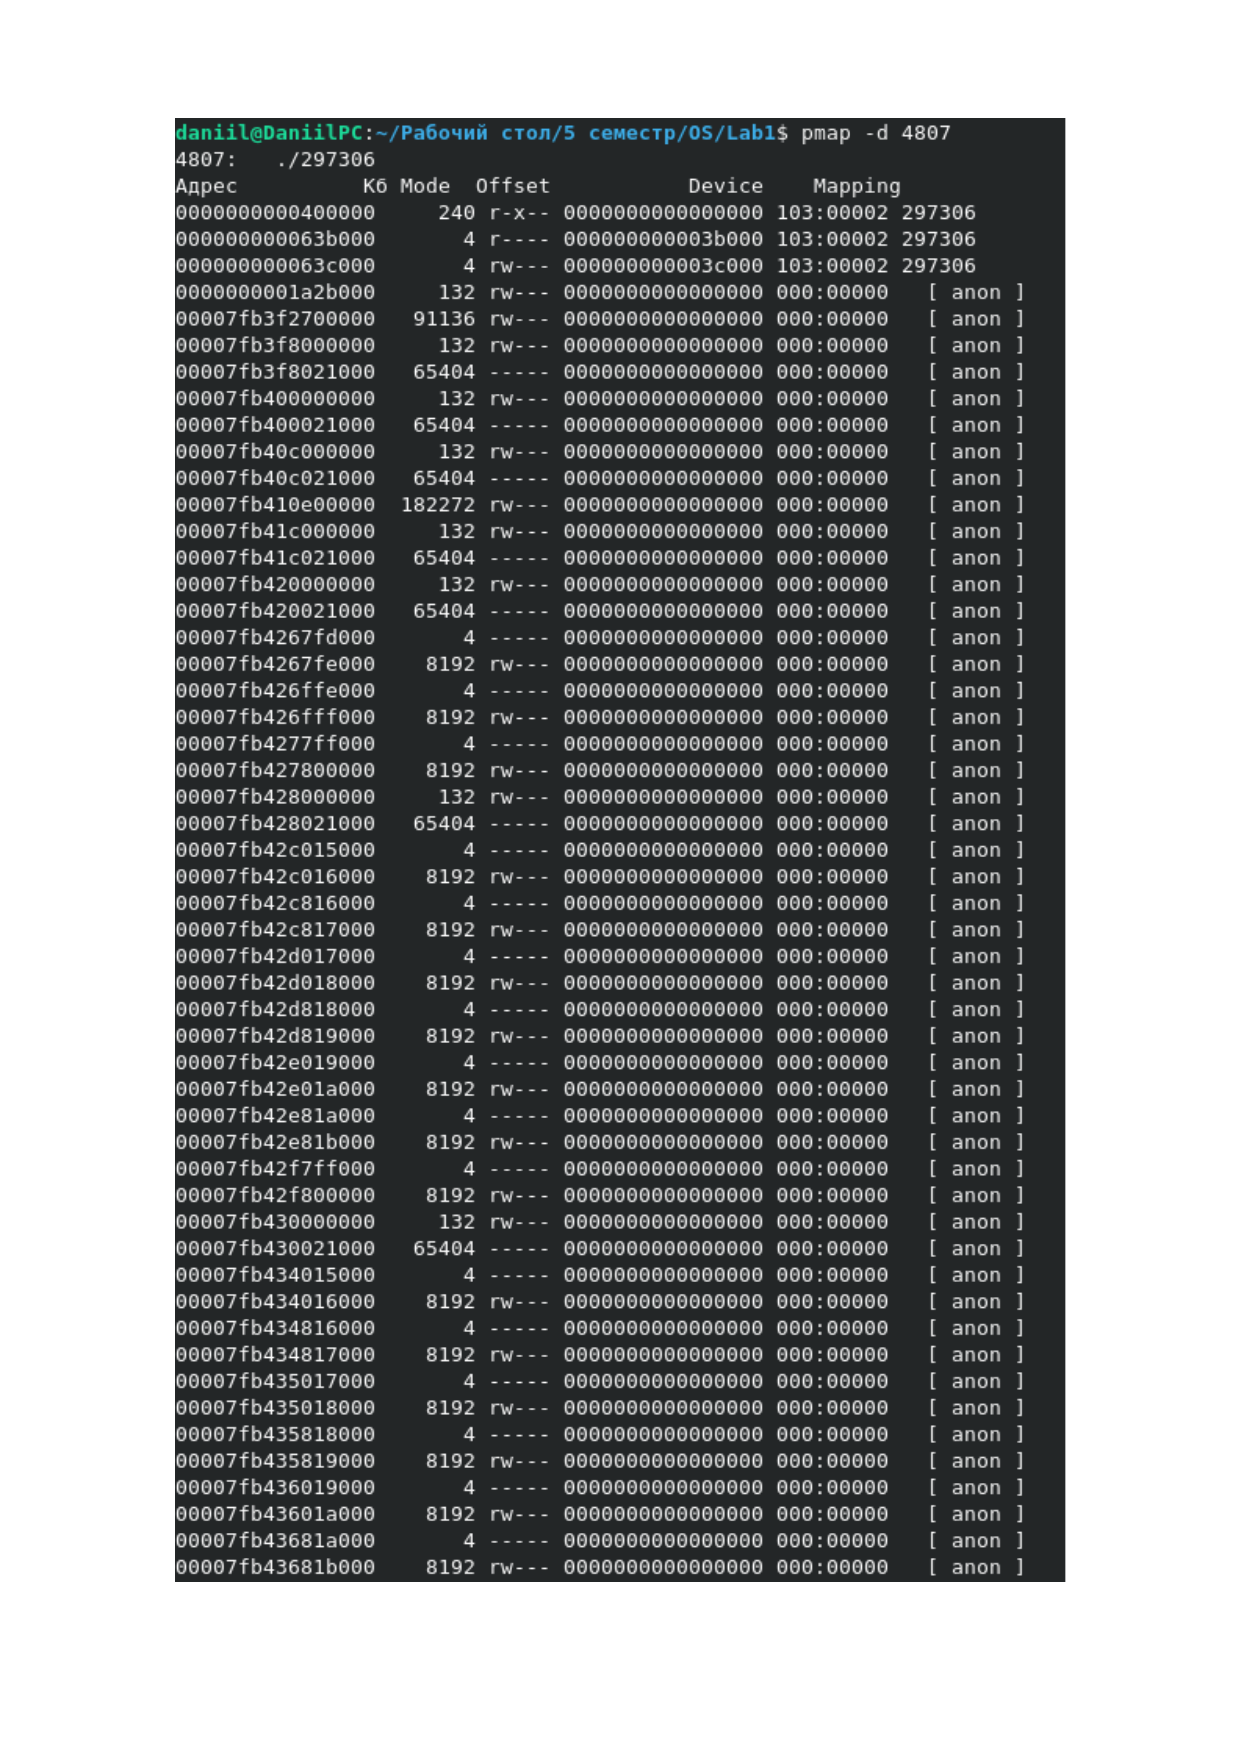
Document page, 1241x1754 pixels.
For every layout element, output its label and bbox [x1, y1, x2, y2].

picture [175, 118, 1066, 1582]
